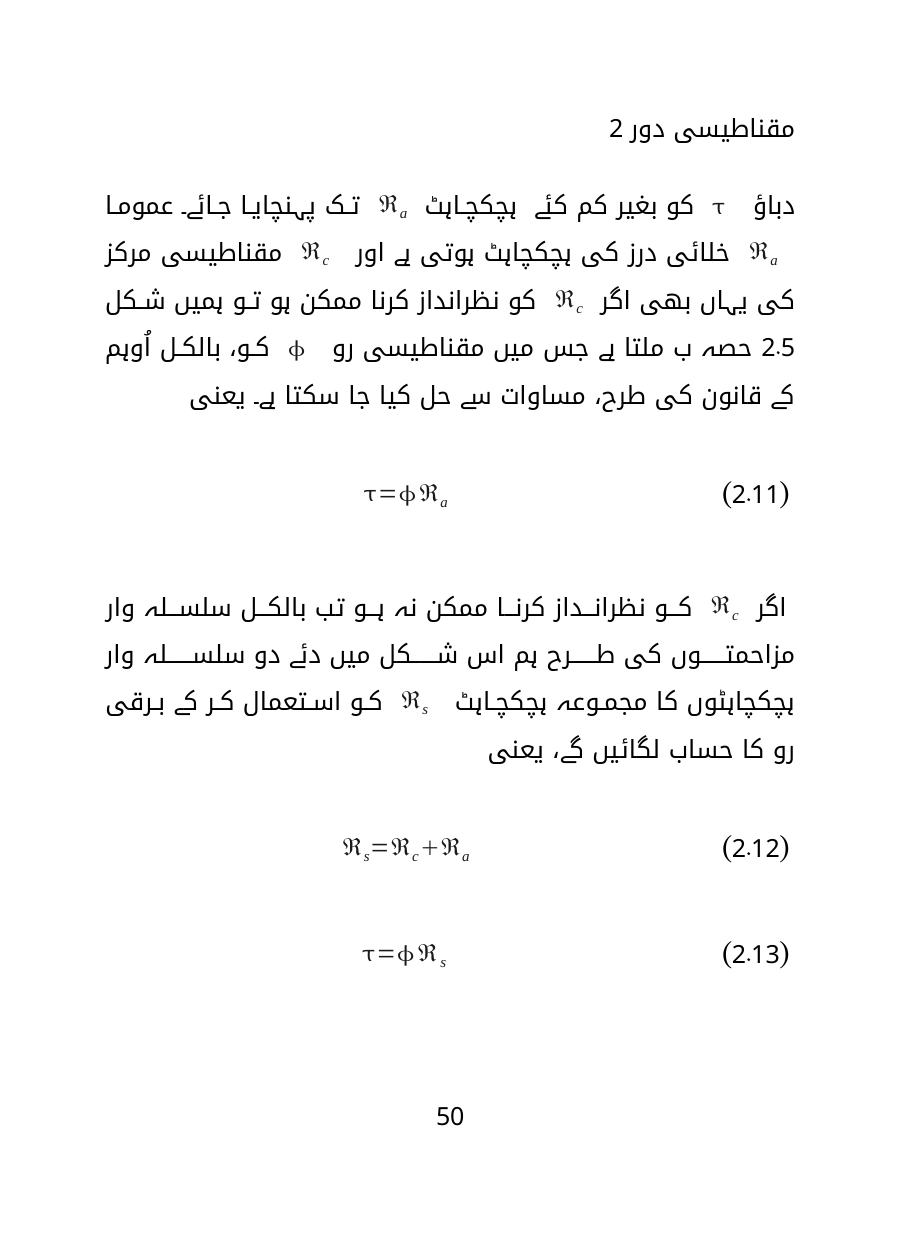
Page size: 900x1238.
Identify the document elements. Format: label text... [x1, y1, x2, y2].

table_header (2.13) [694, 925, 795, 997]
table_header [105, 466, 699, 537]
text یہاں بھی کوشش یہی ہے کہ کسی طرح مقناطیسی دباؤ کو بغیر کم کئے ہچکچاہٹتک پہنچایا جائے۔ عموما خلائی درز کی ہچکچاہٹ ہوتی ہے اور مقناطیسی مرکز کی یہاں بھی اگرکو نظرانداز کرنا ممکن ہو تو ہمیں شکل 2.5 حصہ ب ملتا ہے جس میں مقناطیسی رو کو، بالکل اُوہم کے قانون کی طرح، مساوات سے حل کیا جا سکتا ہے۔ یعنی [105, 182, 795, 419]
table_header (2.11) [699, 466, 795, 537]
text اگرکو نظرانداز کرنا ممکن نہ ہو تب بالکل سلسلہ وار مزاحمتوں کی طرح ہم اس شکل میں دئے دو سلسلہ وار ہچکچاہٹوں کا مجموعہ ہچکچاہٹ کو استعمال کر کے برقی رو کا حساب لگائیں گے، یعنی [105, 584, 795, 773]
table_header (2.12) [697, 820, 795, 891]
table_header [105, 925, 694, 997]
table_header [105, 820, 697, 891]
